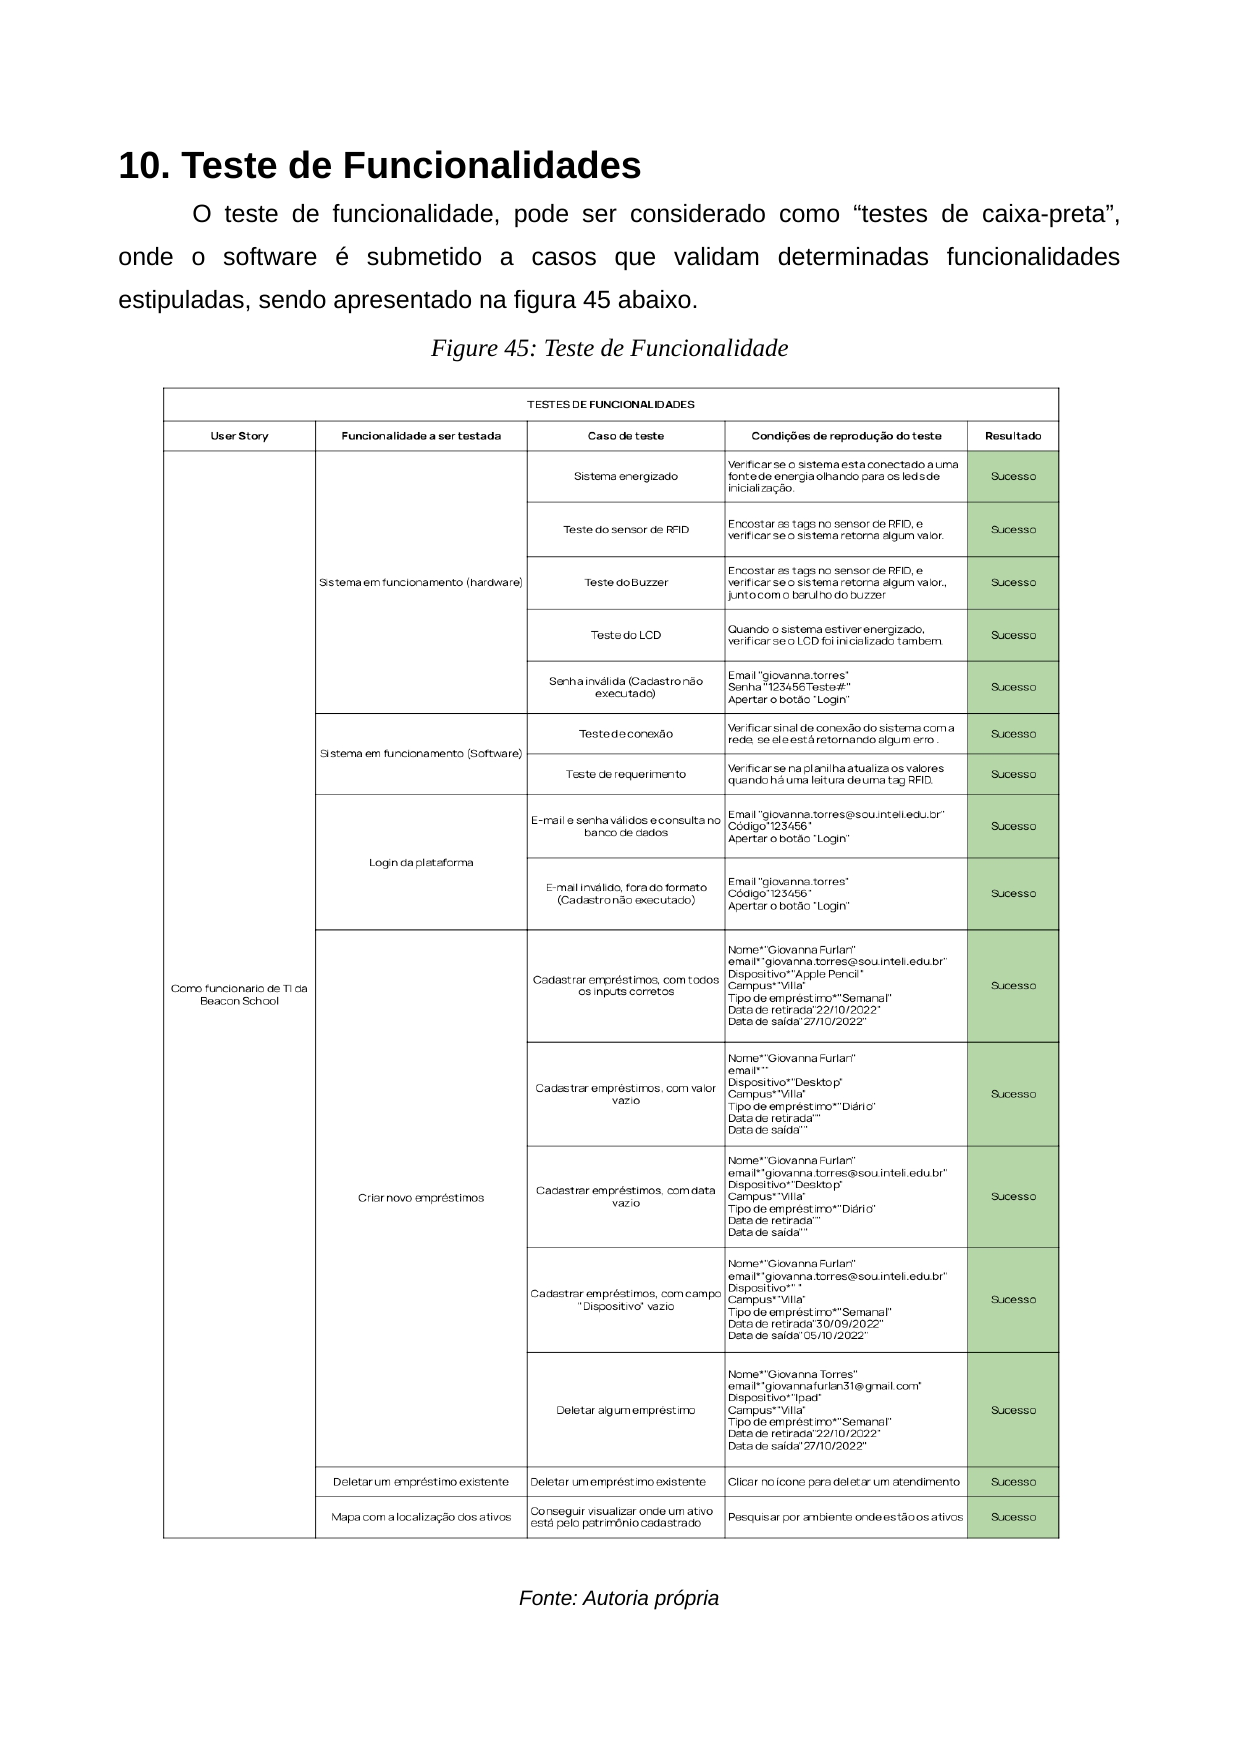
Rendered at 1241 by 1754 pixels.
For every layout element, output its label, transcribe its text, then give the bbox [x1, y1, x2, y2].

text Figure 45: Teste de Funcionalidade [129, 333, 1092, 362]
text O teste de funcionalidade, pode ser considerado como “testes de caixa-preta”, onde o software é submetido a casos que validam determinadas funcionalidades estipuladas, sendo apresentado na figura 45 abaixo. [118, 199, 1122, 314]
text Fonte: Autoria própria [118, 337, 1122, 1609]
picture [151, 383, 1074, 1545]
subtitle 10. Teste de Funcionalidades [118, 143, 1122, 187]
text [129, 321, 1092, 333]
